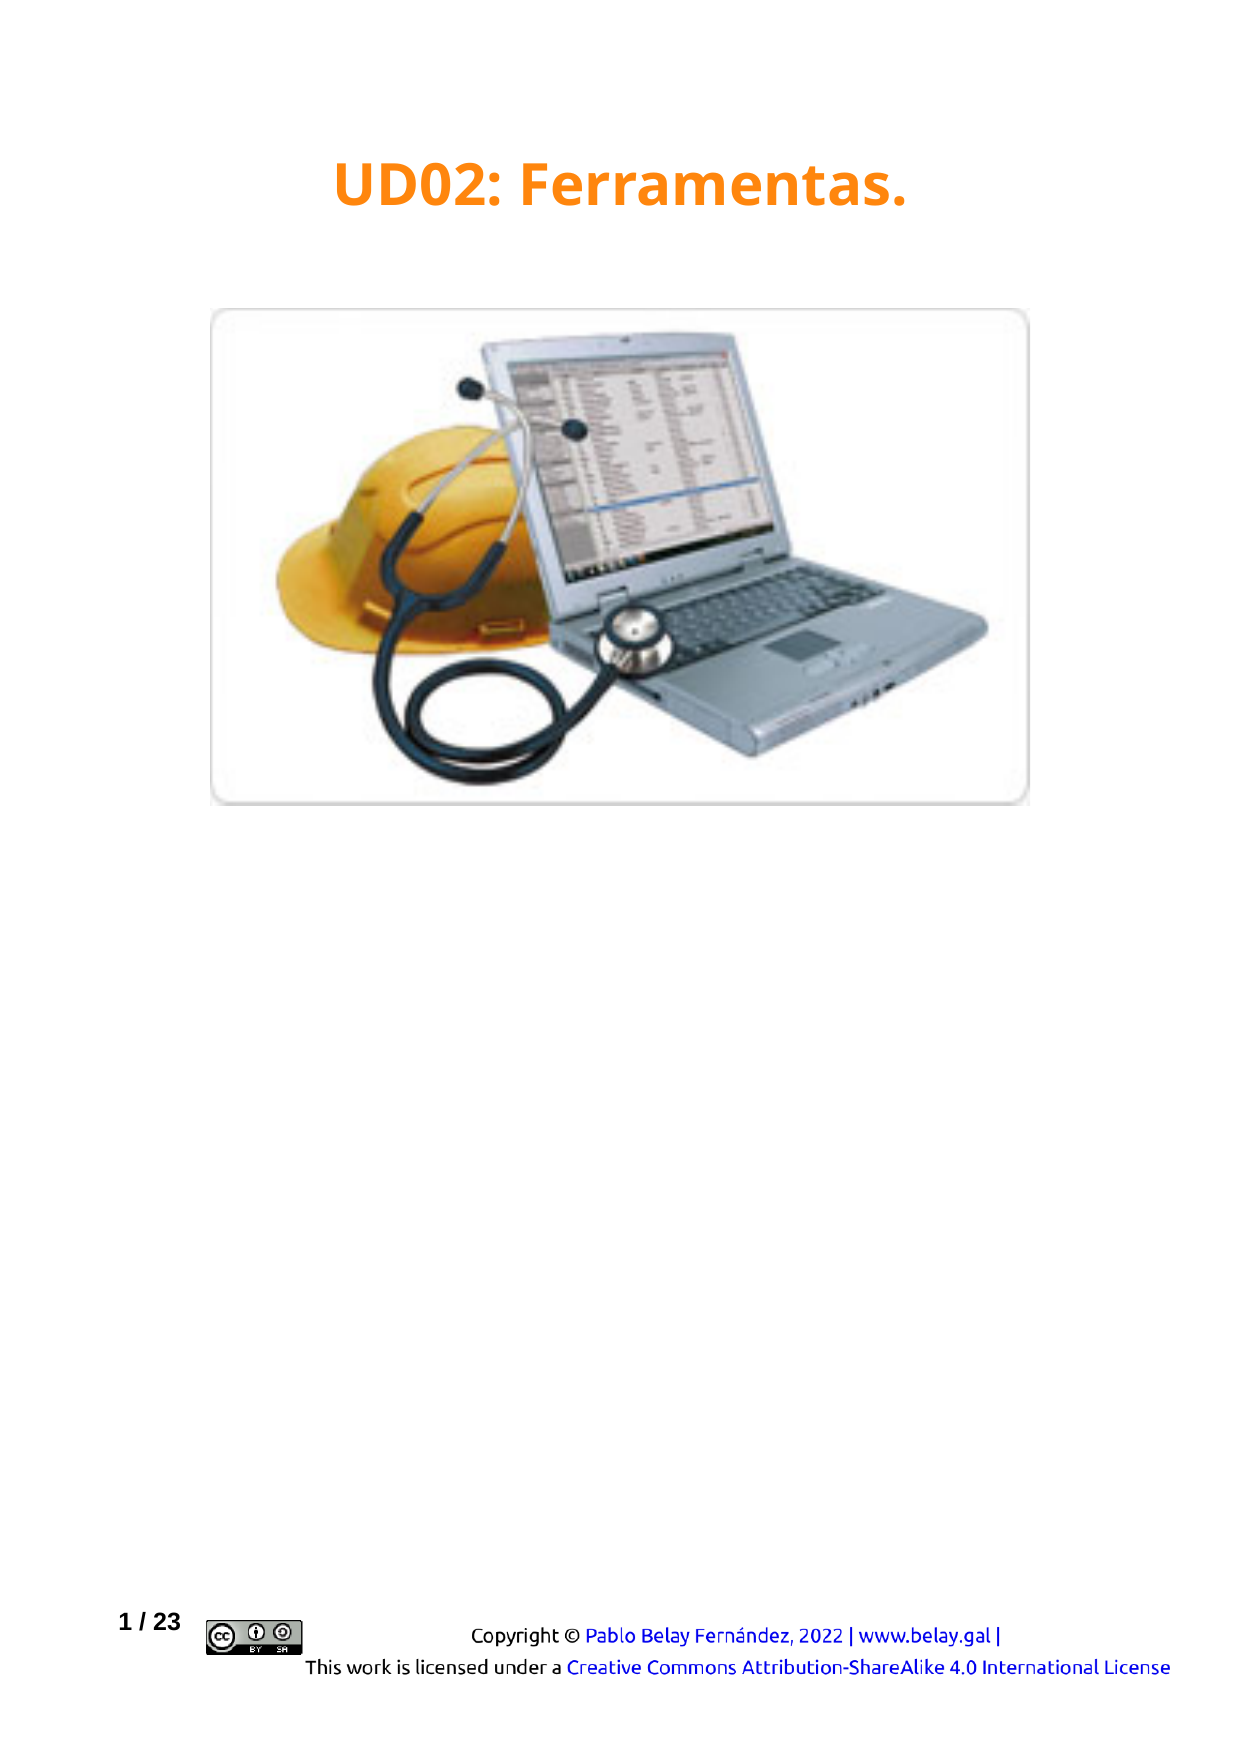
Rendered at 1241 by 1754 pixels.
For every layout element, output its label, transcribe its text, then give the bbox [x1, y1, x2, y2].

picture [200, 1604, 1205, 1690]
title UD02: Ferramentas. [118, 143, 1122, 223]
picture [210, 308, 1031, 806]
